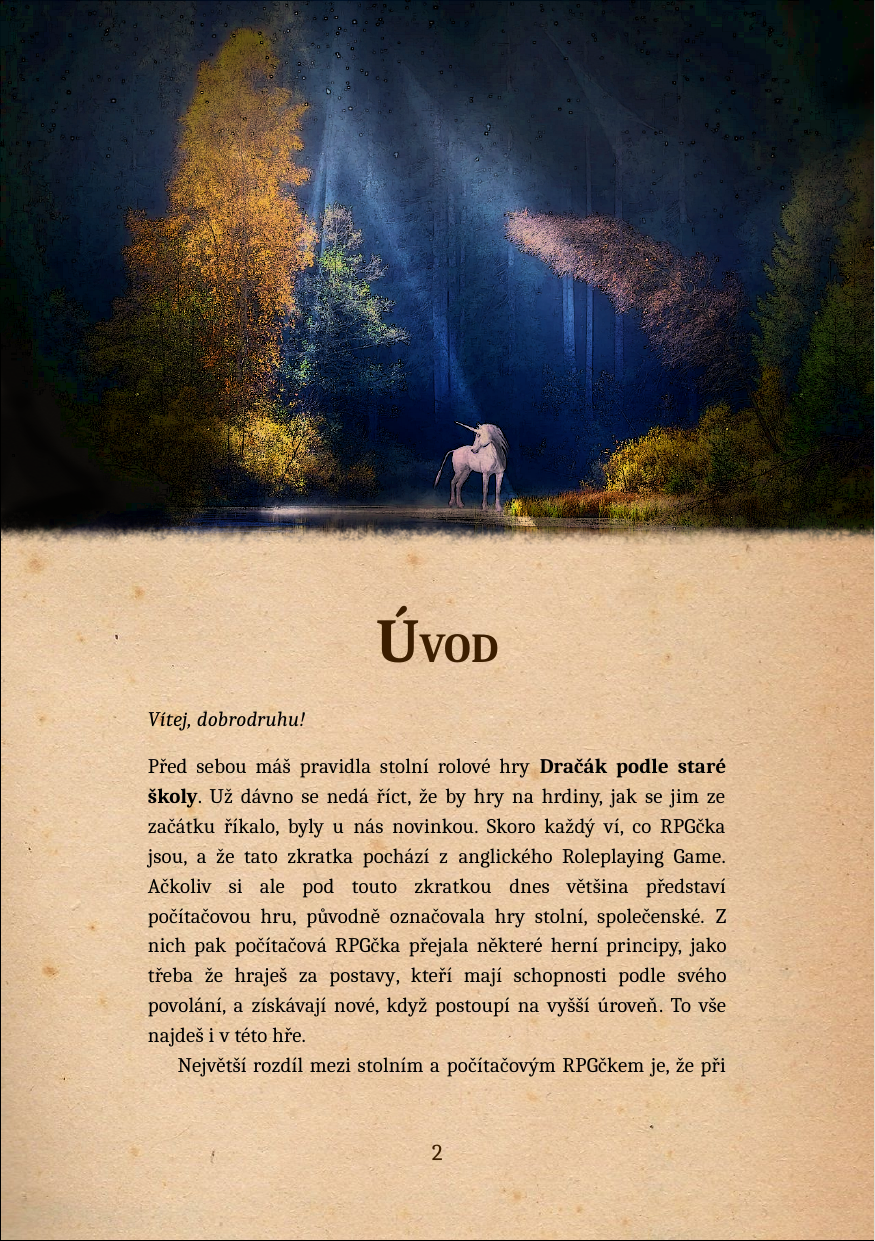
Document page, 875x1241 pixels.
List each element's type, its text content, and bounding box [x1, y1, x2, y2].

subtitle Úvod [148, 547, 726, 678]
text Vítej, dobrodruhu! [148, 707, 726, 731]
text Před sebou máš pravidla stolní rolové hry Dračák podle staré školy. Už dávno se nedá říct, že by hry na hrdiny, jak se jim ze začátku říkalo, byly u⁠ nás novinkou. Skoro každý ví, co RPGčka jsou, a⁠ že tato zkratka pochází z⁠ anglického Roleplaying Game. Ačkoliv si ale pod touto zkratkou dnes většina představí počítačovou hru, původně označovala hry stolní, společenské. Z⁠ nich pak počítačová RPGčka přejala některé herní principy, jako třeba že hraješ za postavy, kteří mají schopnosti podle svého povolání, a⁠ získávají nové, když postoupí na vyšší úroveň. To vše najdeš i⁠ v⁠ této hře. Největší rozdíl mezi stolním a⁠ počítačovým RPGčkem je, že při [148, 755, 726, 1078]
picture [0, 0, 874, 1240]
